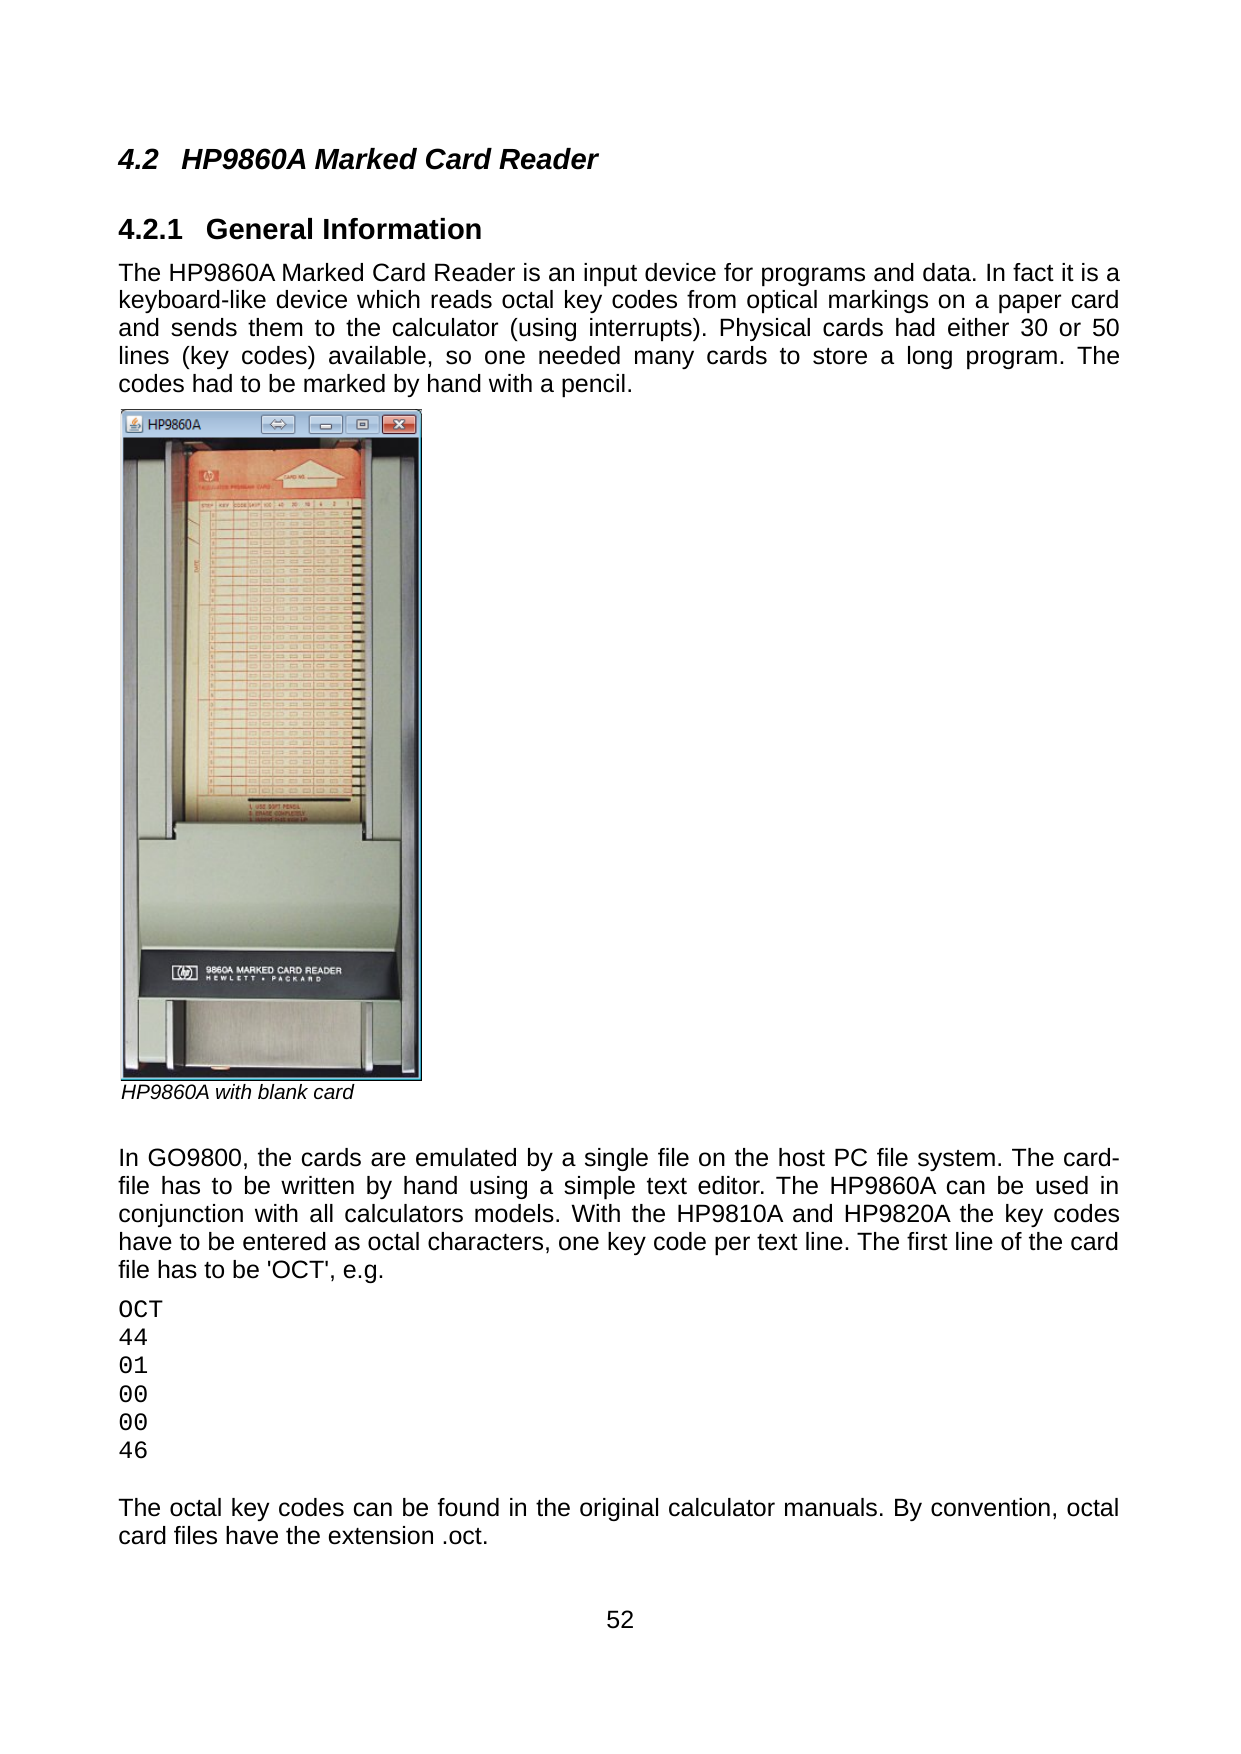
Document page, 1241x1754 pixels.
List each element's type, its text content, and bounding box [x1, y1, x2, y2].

subtitle General Information [118, 213, 1122, 246]
text OCT [118, 1296, 1122, 1325]
text HP9860A with blank card [121, 1081, 422, 1104]
text 00 [118, 1410, 1122, 1438]
text 01 [118, 1353, 1122, 1381]
picture [120, 409, 422, 1081]
text 44 [118, 1325, 1122, 1353]
text The HP9860A Marked Card Reader is an input device for programs and data. In fact it is a keyboard-like device which reads octal key codes from optical markings on a paper card and sends them to the calculator (using interrupts). Physical cards had either 30 or 50 lines (key codes) available, so one needed many cards to store a long program. The codes had to be marked by hand with a pencil. [118, 258, 1122, 398]
text In GO9800, the cards are emulated by a single file on the host PC file system. The card-file has to be written by hand using a simple text editor. The HP9860A can be used in conjunction with all calculators models. With the HP9810A and HP9820A the key codes have to be entered as octal characters, one key code per text line. The first line of the card file has to be 'OCT', e.g. [118, 1144, 1122, 1284]
text 46 [118, 1438, 1122, 1466]
text 00 [118, 1381, 1122, 1410]
text The octal key codes can be found in the original calculator manuals. By convention, octal card files have the extension .oct. [118, 1494, 1122, 1550]
subtitle HP9860A Marked Card Reader [118, 143, 1122, 176]
